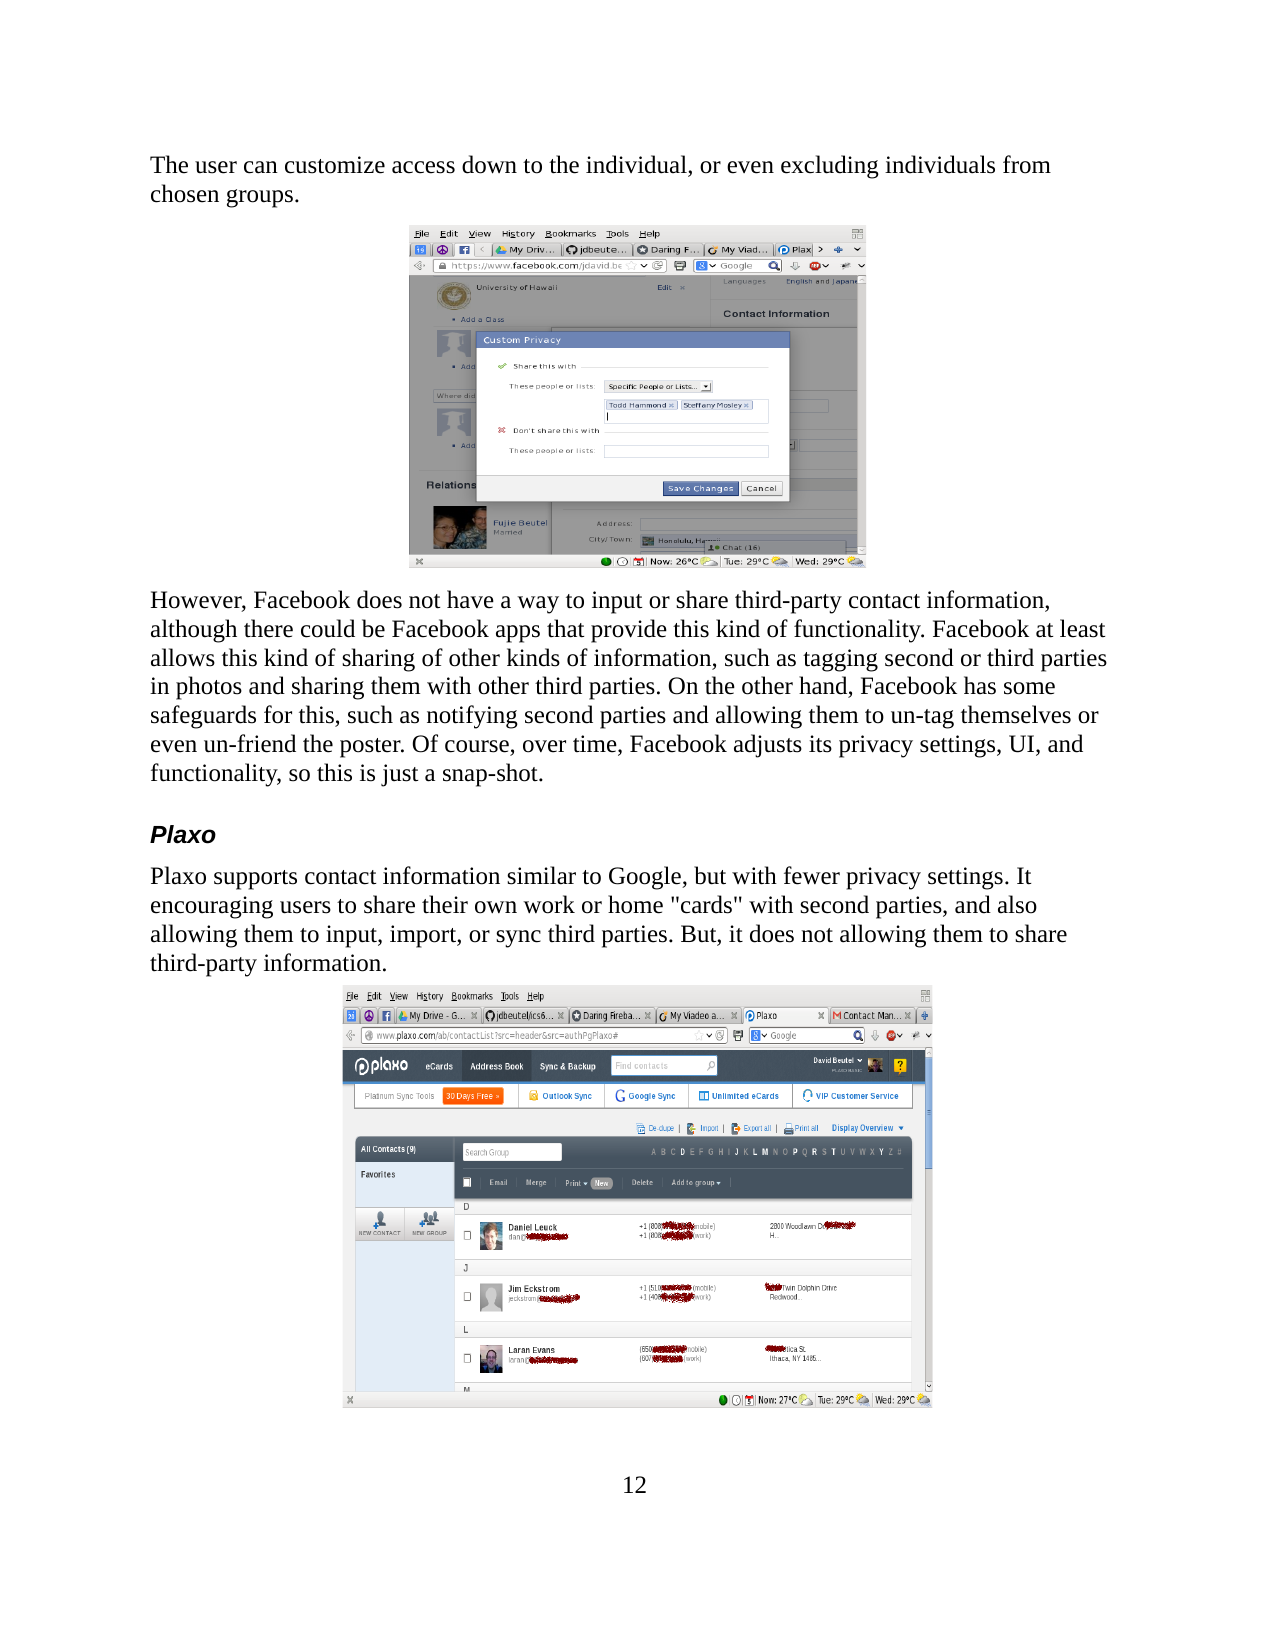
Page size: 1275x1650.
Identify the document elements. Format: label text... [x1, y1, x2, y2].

text Plaxo supports contact information similar to Google, but with fewer privacy settings. It encouraging users to share their own work or home "cards" with second parties, and also allowing them to input, import, or sync third parties. But, it does not allowing them to share third-party information. [150, 861, 1125, 976]
text However, Facebook does not have a way to input or share third-party contact information, although there could be Facebook apps that provide this kind of functionality. Facebook at least allows this kind of sharing of other kinds of information, such as tagging second or third parties in photos and sharing them with other third parties. On the other hand, Facebook has some safeguards for this, such as notifying second parties and allowing them to un-tag themselves or even un-friend the poster. Of course, over time, Facebook adjusts its privacy settings, UI, and functionality, so this is just a snap-shot. [150, 585, 1125, 786]
picture [342, 985, 933, 1408]
picture [409, 225, 867, 568]
subtitle Plaxo [150, 820, 1125, 849]
text The user can customize access down to the individual, or even excluding individuals from chosen groups. [150, 150, 1125, 207]
